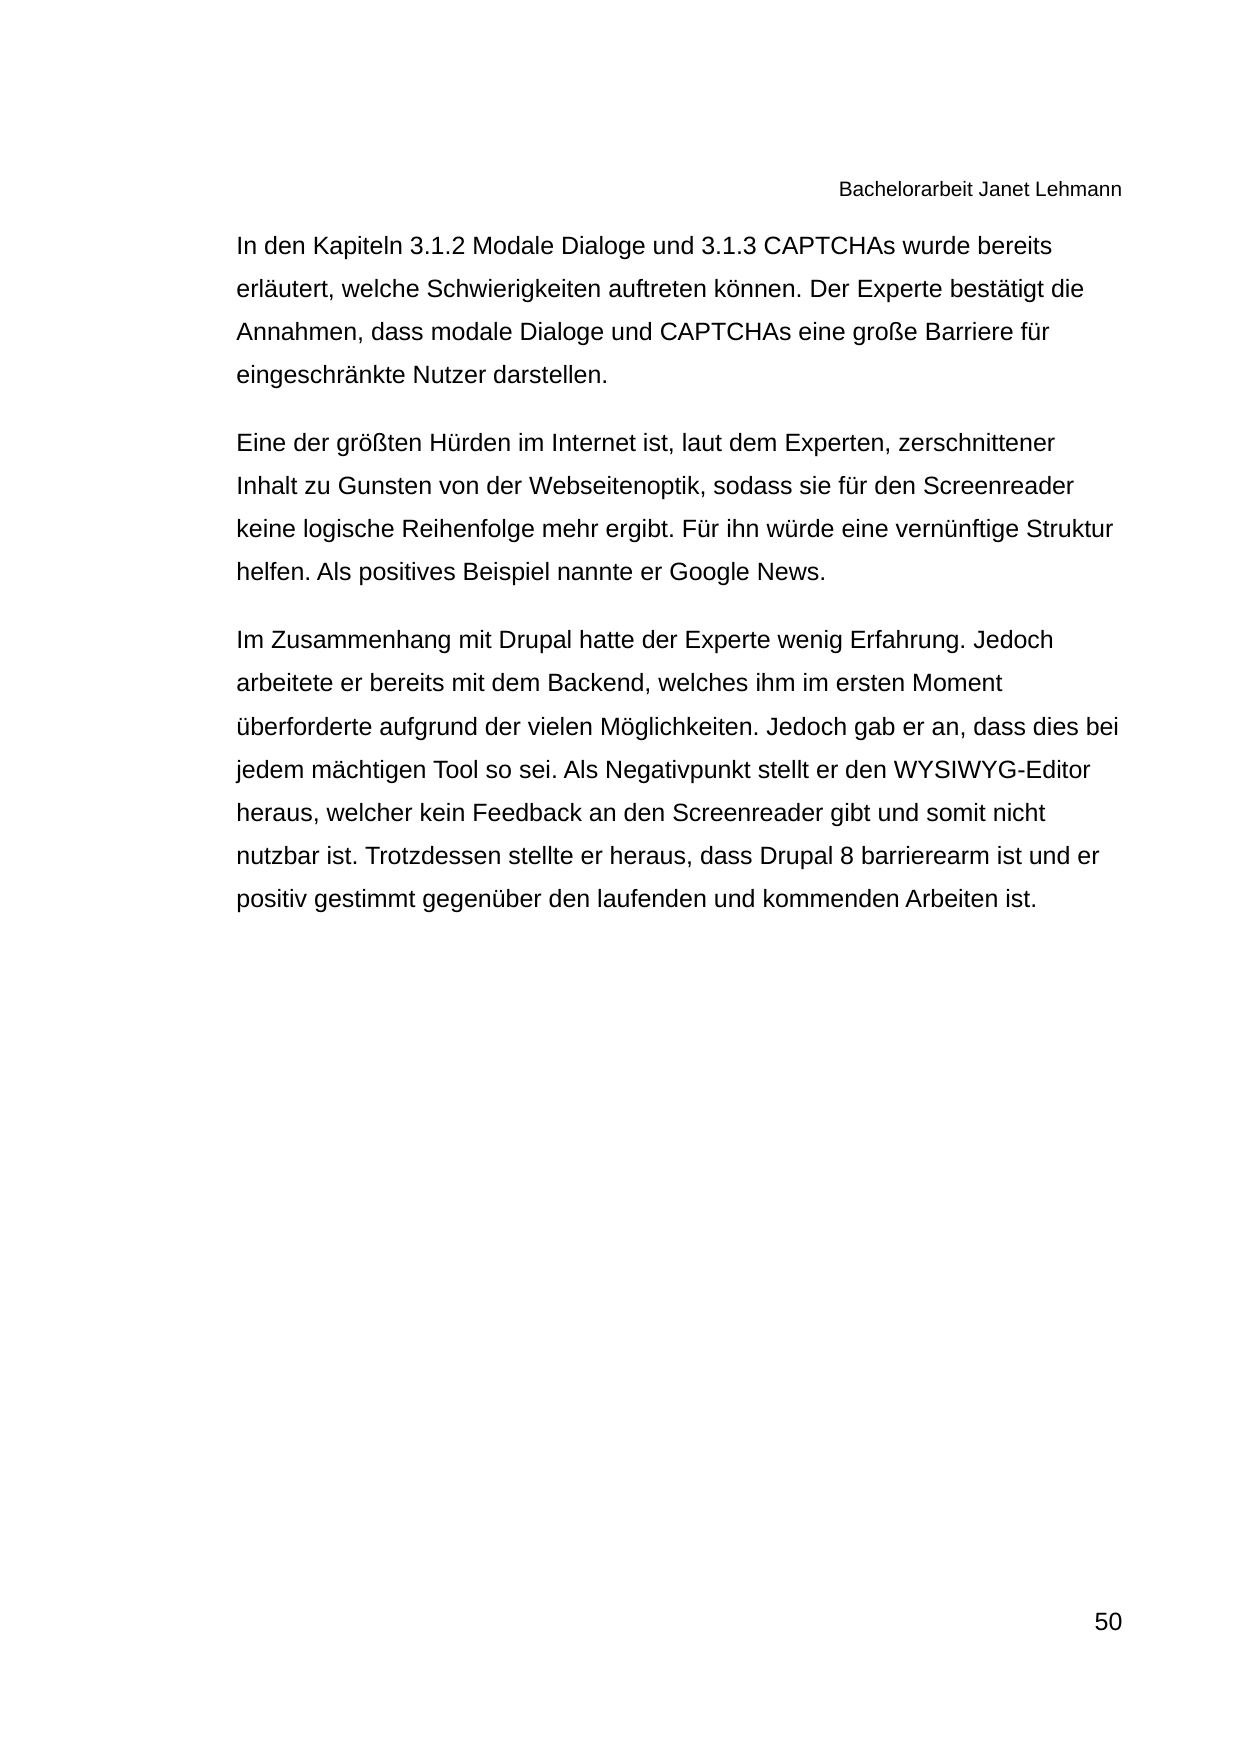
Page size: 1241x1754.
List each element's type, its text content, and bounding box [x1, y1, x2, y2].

text Eine der größten Hürden im Internet ist, laut dem Experten, zerschnittener Inhalt zu Gunsten von der Webseitenoptik, sodass sie für den Screenreader keine logische Reihenfolge mehr ergibt. Für ihn würde eine vernünftige Struktur helfen. Als positives Beispiel nannte er Google News. [236, 428, 1122, 586]
text Im Zusammenhang mit Drupal hatte der Experte wenig Erfahrung. Jedoch arbeitete er bereits mit dem Backend, welches ihm im ersten Moment überforderte aufgrund der vielen Möglichkeiten. Jedoch gab er an, dass dies bei jedem mächtigen Tool so sei. Als Negativpunkt stellt er den WYSIWYG-Editor heraus, welcher kein Feedback an den Screenreader gibt und somit nicht nutzbar ist. Trotzdessen stellte er heraus, dass Drupal 8 barrierearm ist und er positiv gestimmt gegenüber den laufenden und kommenden Arbeiten ist. [236, 625, 1122, 913]
text In den Kapiteln 3.1.2 Modale Dialoge und 3.1.3 CAPTCHAs wurde bereits erläutert, welche Schwierigkeiten auftreten können. Der Experte bestätigt die Annahmen, dass modale Dialoge und CAPTCHAs eine große Barriere für eingeschränkte Nutzer darstellen. [236, 231, 1122, 389]
